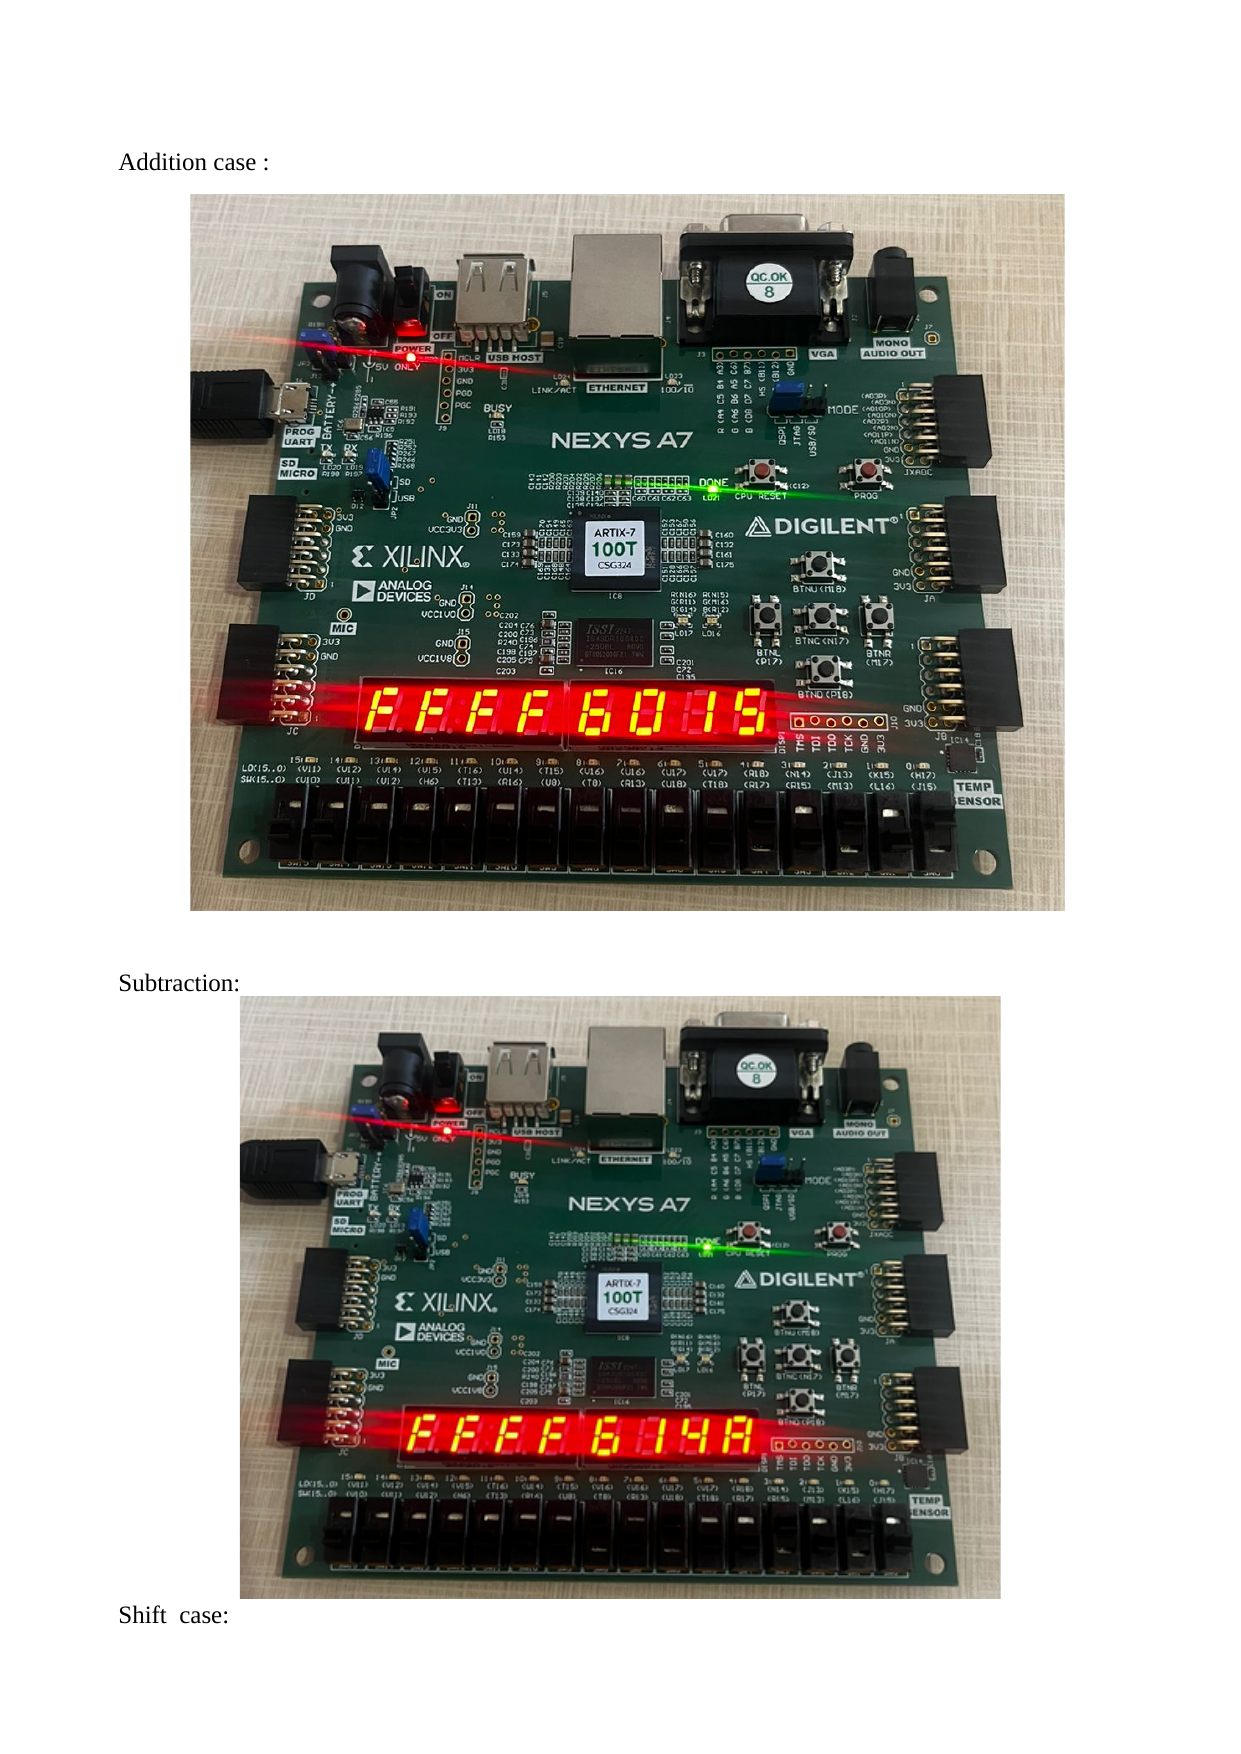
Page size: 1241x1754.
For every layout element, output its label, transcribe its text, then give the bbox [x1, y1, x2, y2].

text Shift case: [118, 1601, 1122, 1629]
picture [239, 996, 1001, 1599]
text Subtraction: [118, 968, 1122, 997]
text Addition case : [118, 147, 1122, 176]
picture [190, 194, 1065, 911]
